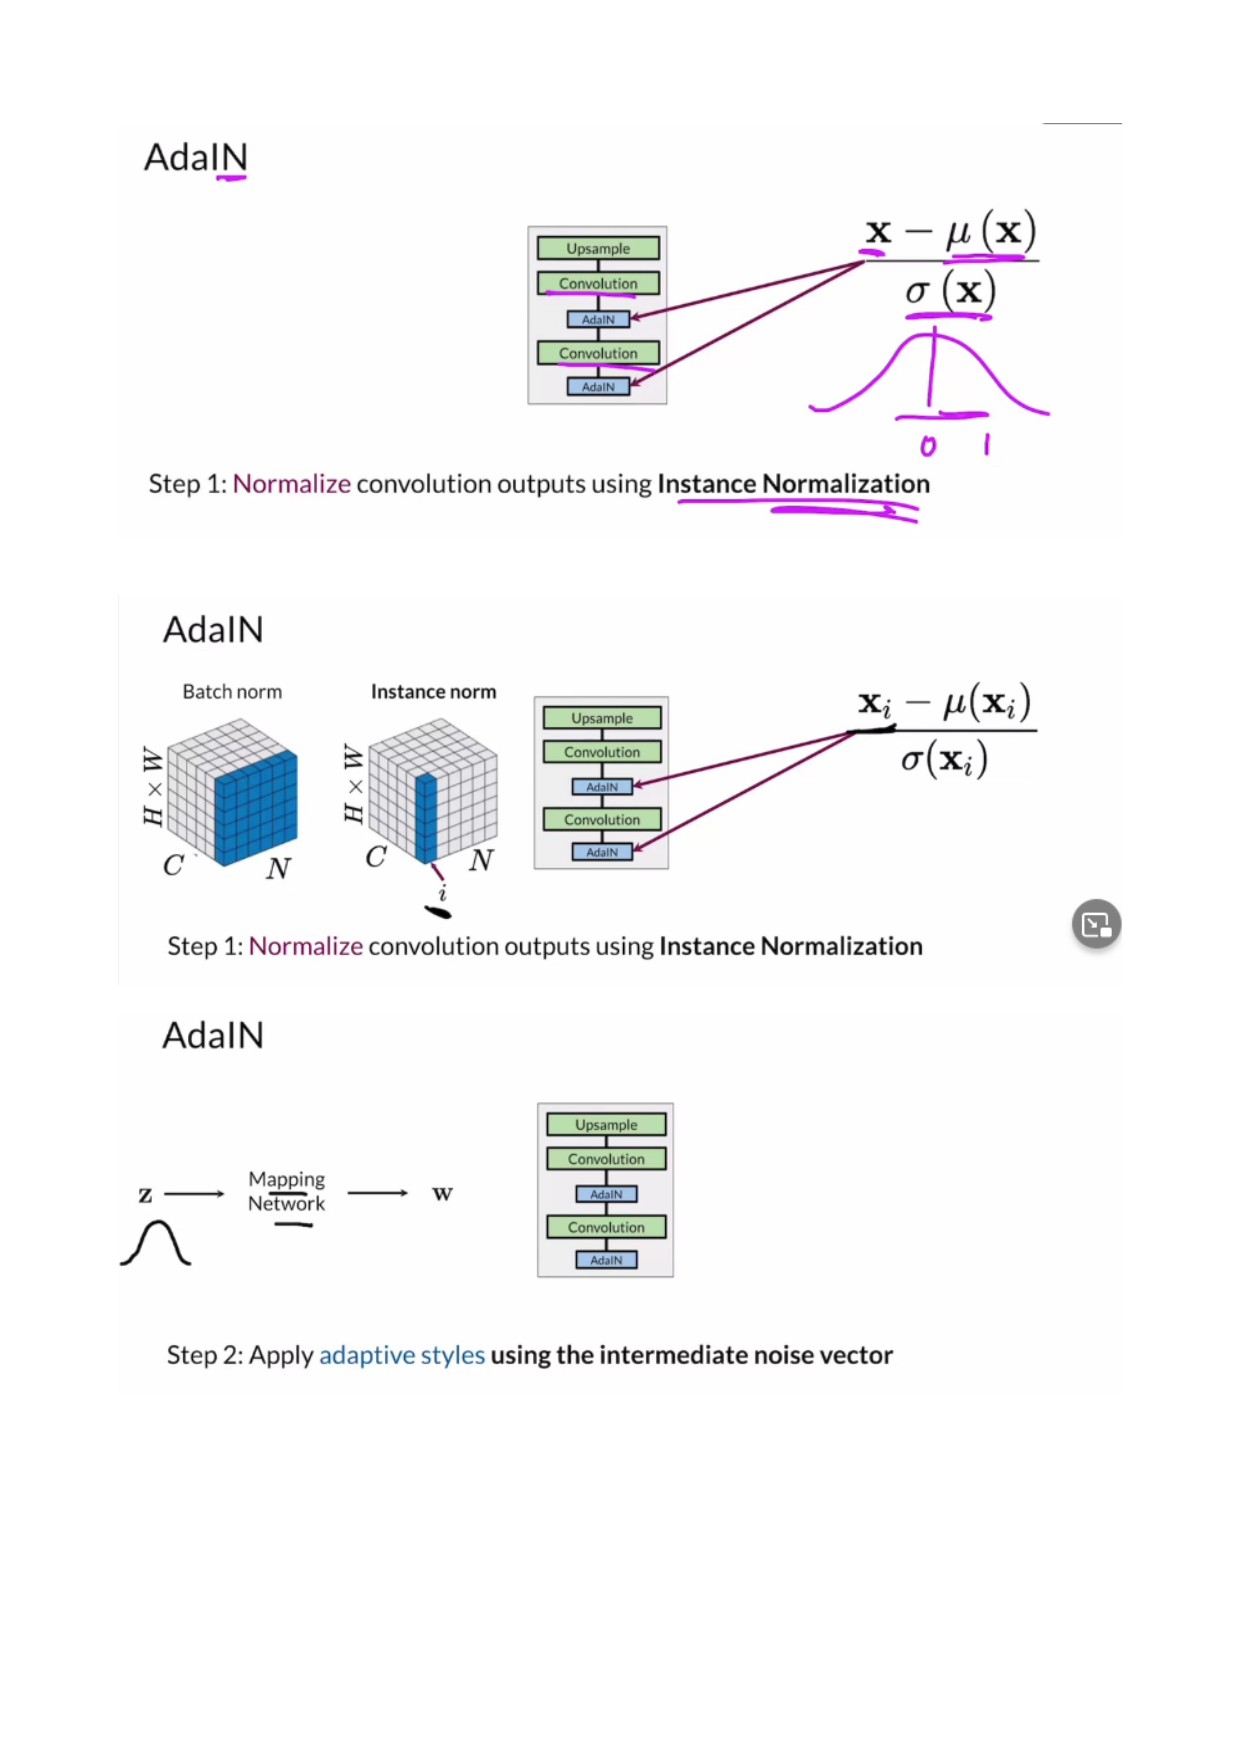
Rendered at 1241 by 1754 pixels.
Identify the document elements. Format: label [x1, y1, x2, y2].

picture [118, 595, 1123, 985]
picture [118, 1012, 1123, 1393]
picture [118, 123, 1123, 538]
